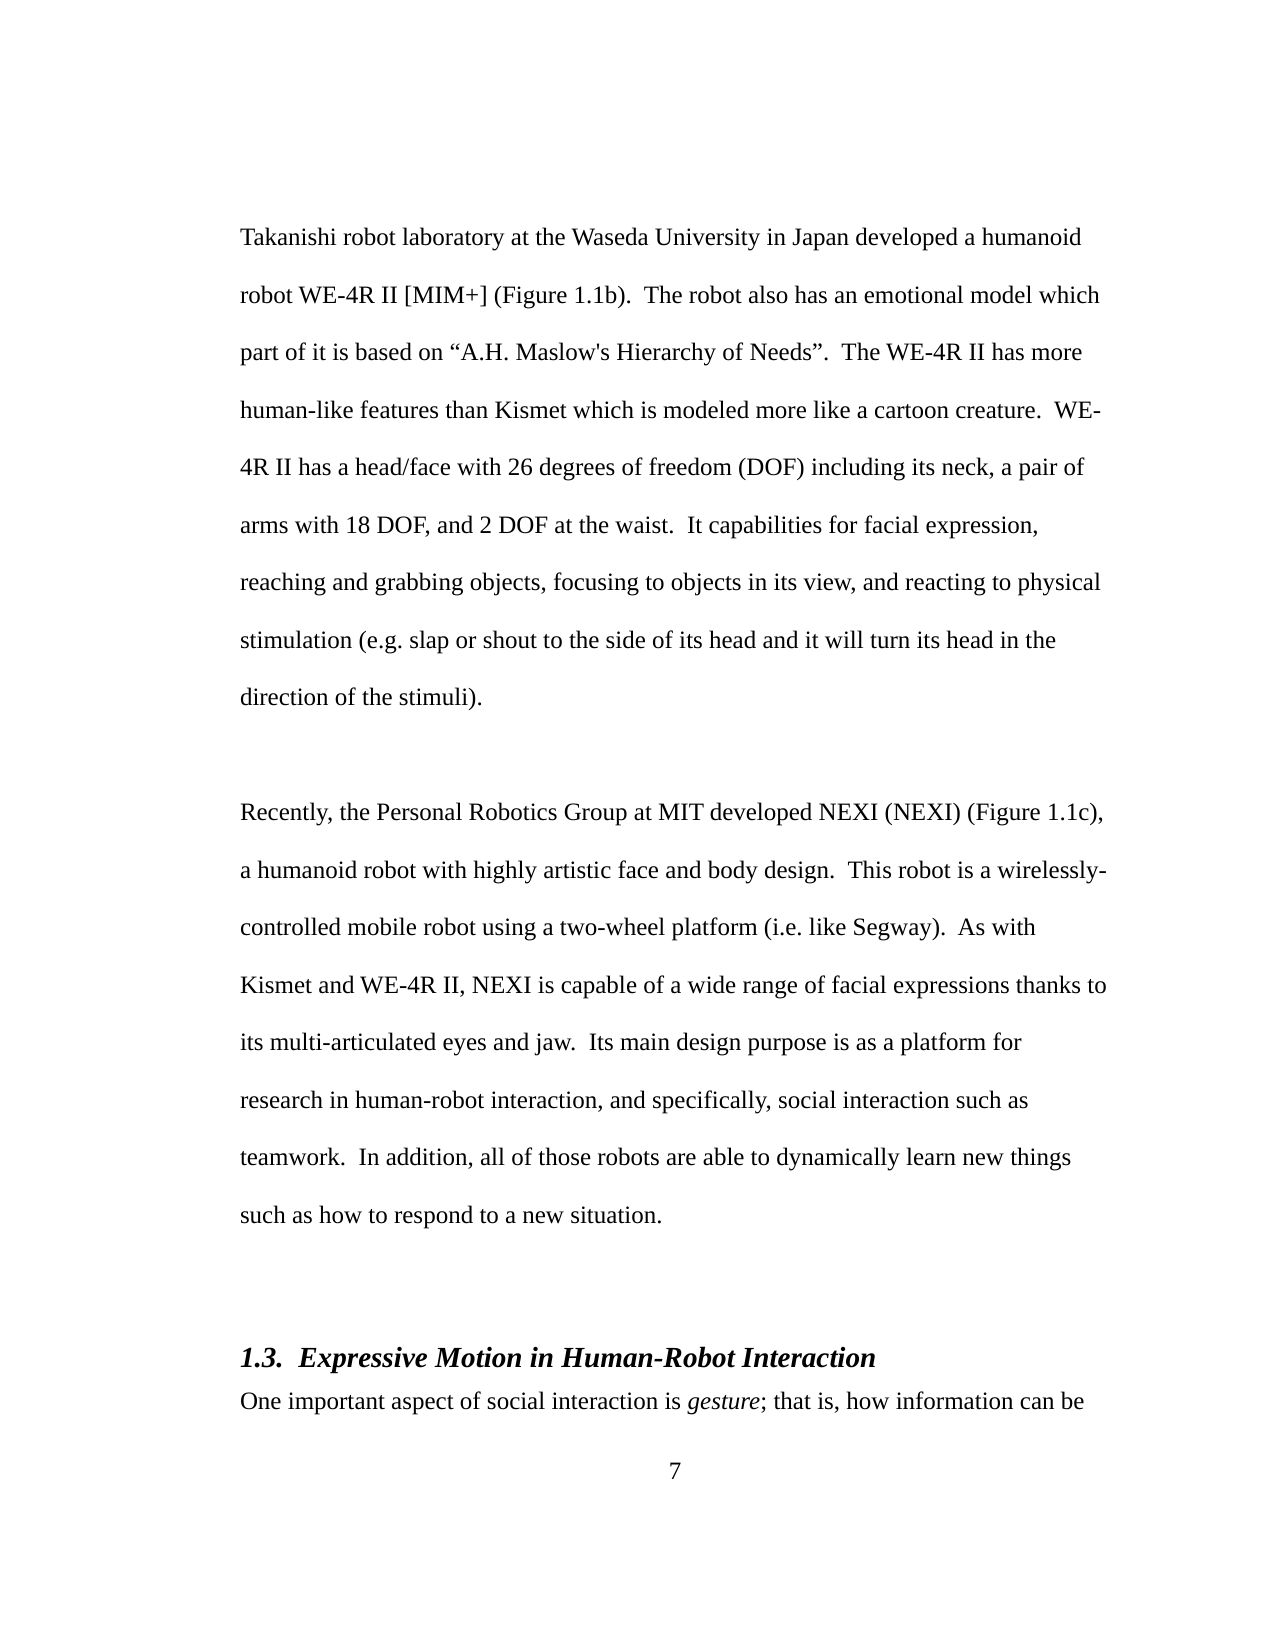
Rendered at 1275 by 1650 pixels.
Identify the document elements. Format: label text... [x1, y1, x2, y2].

text One important aspect of social interaction is gesture; that is, how information can be [240, 1386, 1110, 1414]
text Recently, the Personal Robotics Group at MIT developed NEXI (NEXI) (Figure 1.1c), a humanoid robot with highly artistic face and body design. This robot is a wirelessly-controlled mobile robot using a two-wheel platform (i.e. like Segway). As with Kismet and WE-4R II, NEXI is capable of a wide range of facial expressions thanks to its multi-articulated eyes and jaw. Its main design purpose is as a platform for research in human-robot interaction, and specifically, social interaction such as teamwork. In addition, all of those robots are able to dynamically learn new things such as how to respond to a new situation. [240, 797, 1110, 1228]
text Takanishi robot laboratory at the Waseda University in Japan developed a humanoid robot WE-4R II [MIM+] (Figure 1.1b). The robot also has an emotional model which part of it is based on “A.H. Maslow's Hierarchy of Needs”. The WE-4R II has more human-like features than Kismet which is modeled more like a cartoon creature. WE-4R II has a head/face with 26 degrees of freedom (DOF) including its neck, a pair of arms with 18 DOF, and 2 DOF at the waist. It capabilities for facial expression, reaching and grabbing objects, focusing to objects in its view, and reacting to physical stimulation (e.g. slap or shout to the side of its head and it will turn its head in the direction of the stimuli). [240, 222, 1110, 711]
subtitle 1.3. Expressive Motion in Human-Robot Interaction [240, 1340, 1110, 1373]
